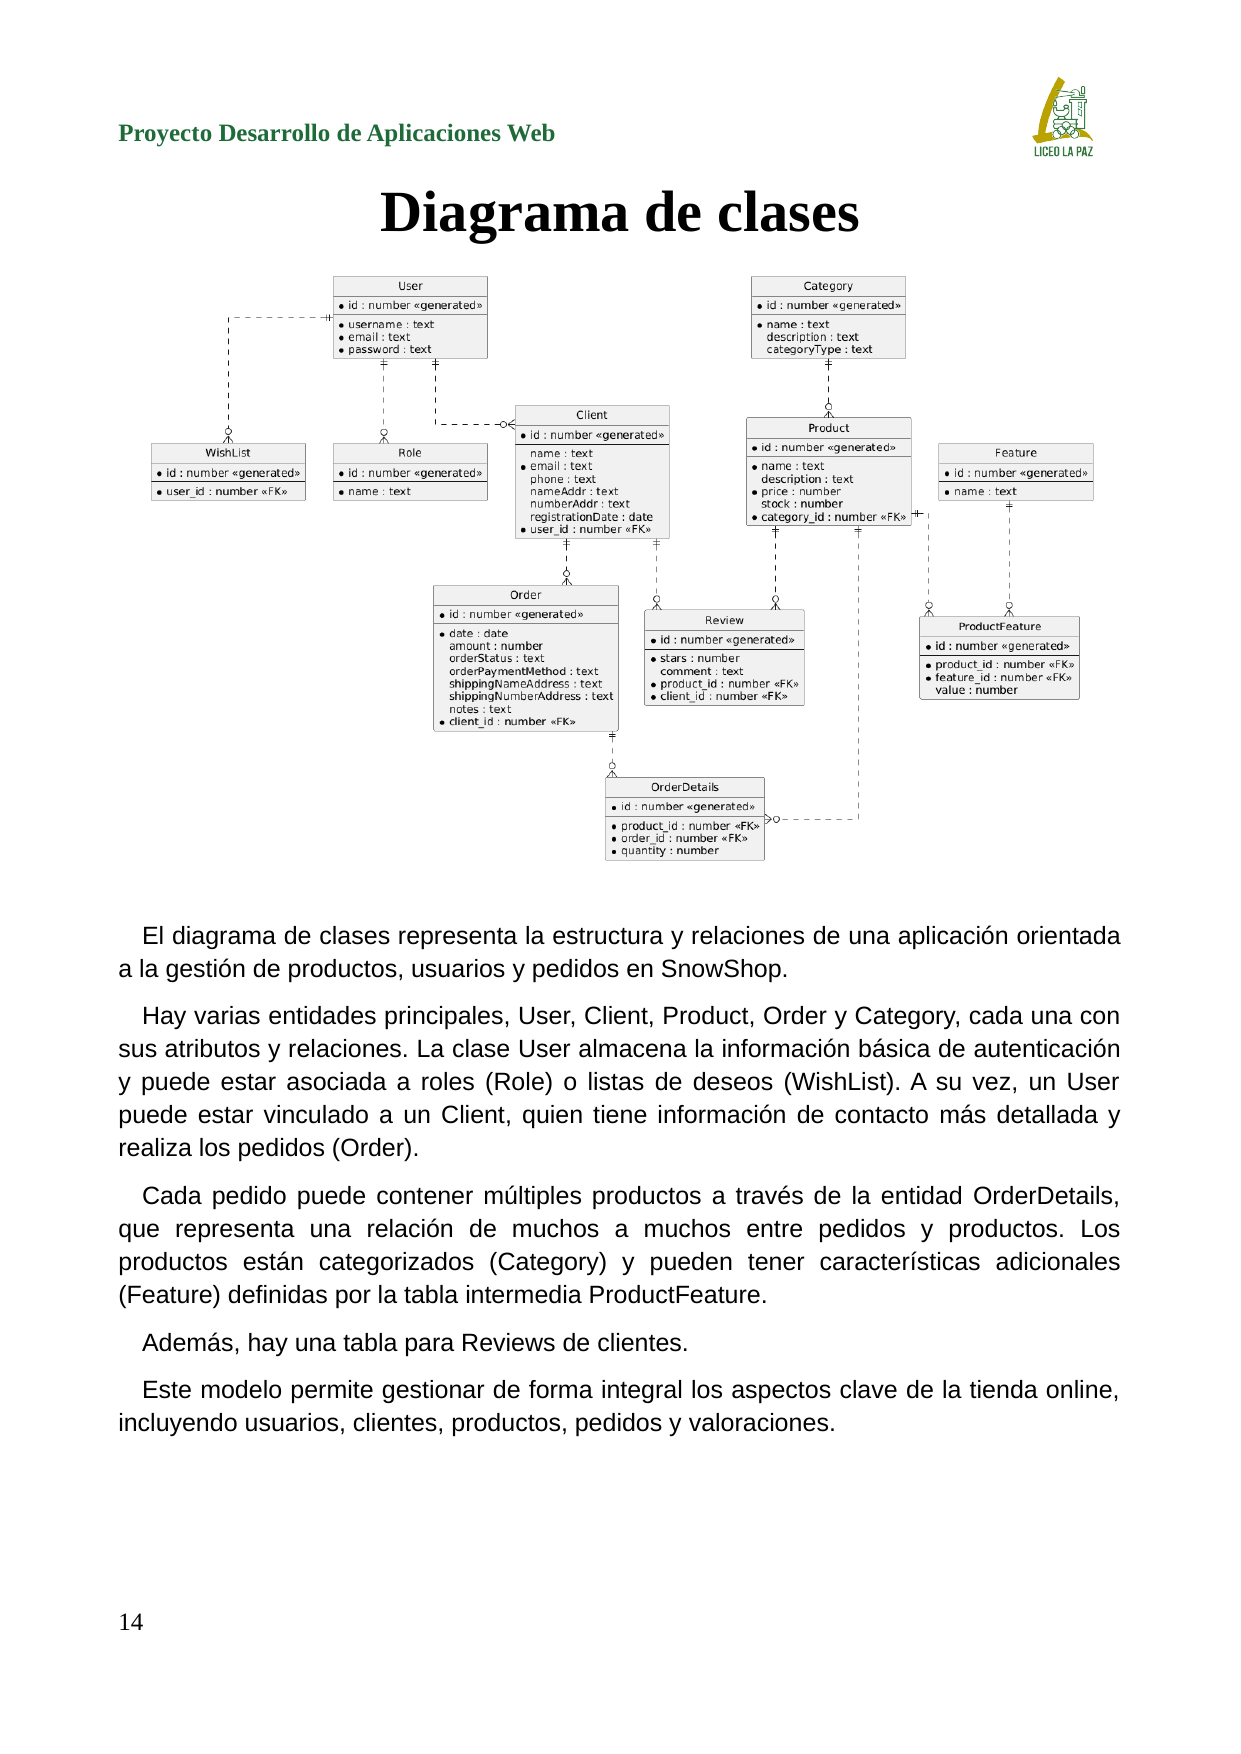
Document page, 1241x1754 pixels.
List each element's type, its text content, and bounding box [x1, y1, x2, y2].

picture [145, 270, 1097, 864]
text Hay varias entidades principales, User, Client, Product, Order y Category, cada una con sus atributos y relaciones. La clase User almacena la información básica de autenticación y puede estar asociada a roles (Role) o listas de deseos (WishList). A su vez, un User puede estar vinculado a un Client, quien tiene información de contacto más detallada y realiza los pedidos (Order). [118, 1001, 1122, 1162]
picture [1025, 70, 1100, 165]
text Este modelo permite gestionar de forma integral los aspectos clave de la tienda online, incluyendo usuarios, clientes, productos, pedidos y valoraciones. [118, 1375, 1122, 1437]
text El diagrama de clases representa la estructura y relaciones de una aplicación orientada a la gestión de productos, usuarios y pedidos en SnowShop. [118, 921, 1122, 982]
text Cada pedido puede contener múltiples productos a través de la entidad OrderDetails, que representa una relación de muchos a muchos entre pedidos y productos. Los productos están categorizados (Category) y pueden tener características adicionales (Feature) definidas por la tabla intermedia ProductFeature. [118, 1181, 1122, 1309]
subtitle Diagrama de clases [118, 177, 1122, 244]
text Además, hay una tabla para Reviews de clientes. [118, 1328, 1122, 1356]
